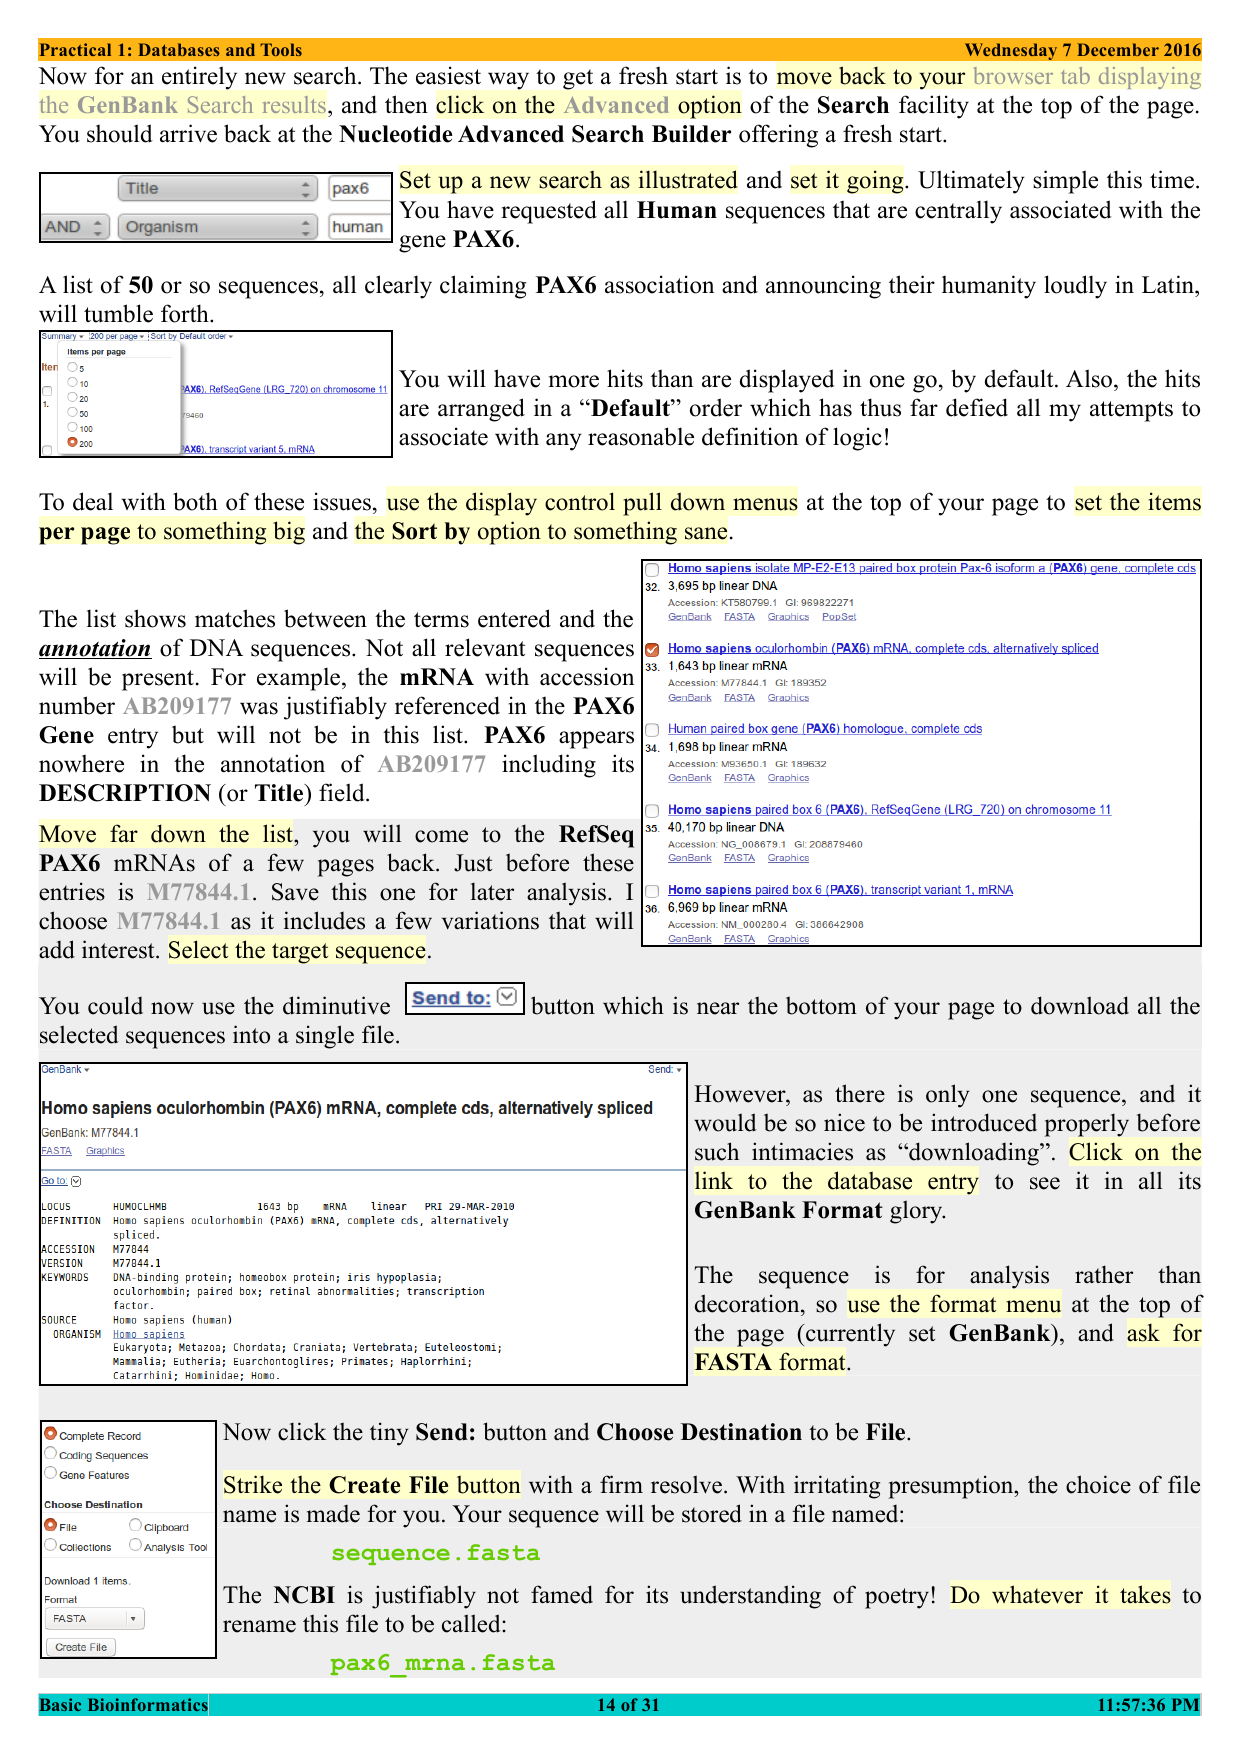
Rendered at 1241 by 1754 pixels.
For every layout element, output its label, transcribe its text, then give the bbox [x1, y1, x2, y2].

text You will have more hits than are displayed in one go, by default. Also, the hits are arranged in a “Default” order which has thus far defied all my attempts to associate with any reasonable definition of logic! [393, 364, 1202, 451]
text You could now use the diminutive button which is near the bottom of your page to download all the selected sequences into a single file. [38, 982, 1202, 1049]
text The sequence is for analysis rather than decoration, so use the format menu at the top of the page (currently set GenBank), and ask for FASTA format. [688, 1259, 1202, 1376]
picture [407, 984, 523, 1013]
text Now for an entirely new search. The easiest way to get a fresh start is to move back to your browser tab displaying the GenBank Search results, and then click on the Advanced option of the Search facility at the top of the page. You should arrive back at the Nucleotide Advanced Search Builder offering a fresh start. [38, 61, 1202, 148]
text Move far down the list, you will come to the RefSeq PAX6 mRNAs of a few pages back. Just before these entries is M77844.1. Save this one for later analysis. I choose M77844.1 as it includes a few variations that will add interest. Select the target sequence. [38, 819, 1202, 964]
text However, as there is only one sequence, and it would be so nice to be introduced properly before such intimacies as “downloading”. Click on the link to the database entry to see it in all its GenBank Format glory. [688, 1079, 1202, 1224]
picture [41, 174, 391, 241]
text Strike the Create File button with a firm resolve. With irritating presumption, the choice of file name is made for you. Your sequence will be stored in a file named: [217, 1470, 1202, 1528]
picture [643, 561, 1200, 945]
text pax6_mrna.fasta [38, 1650, 1202, 1678]
text A list of 50 or so sequences, all clearly claiming PAX6 association and announcing their humanity loudly in Latin, will tumble forth. [38, 270, 1202, 328]
text The NCBI is justifiably not famed for its understanding of poetry! Do whatever it takes to rename this file to be called: [217, 1580, 1202, 1638]
picture [41, 332, 391, 456]
picture [42, 1422, 215, 1657]
picture [41, 1064, 686, 1384]
text To deal with both of these issues, use the display control pull down menus at the top of your page to set the items per page to something big and the Sort by option to something sane. [38, 486, 1202, 544]
text The list shows matches between the terms entered and the annotation of DNA sequences. Not all relevant sequences will be present. For example, the mRNA with accession number AB209177 was justifiably referenced in the PAX6 Gene entry but will not be in this list. PAX6 appears nowhere in the annotation of AB209177 including its DESCRIPTION (or Title) field. [38, 604, 641, 807]
text sequence.fasta [217, 1539, 1202, 1568]
text Set up a new search as illustrated and set it going. Ultimately simple this time. You have requested all Human sequences that are centrally associated with the gene PAX6. [38, 165, 1202, 253]
text Now click the tiny Send: button and Choose Destination to be File. [38, 1417, 1202, 1659]
